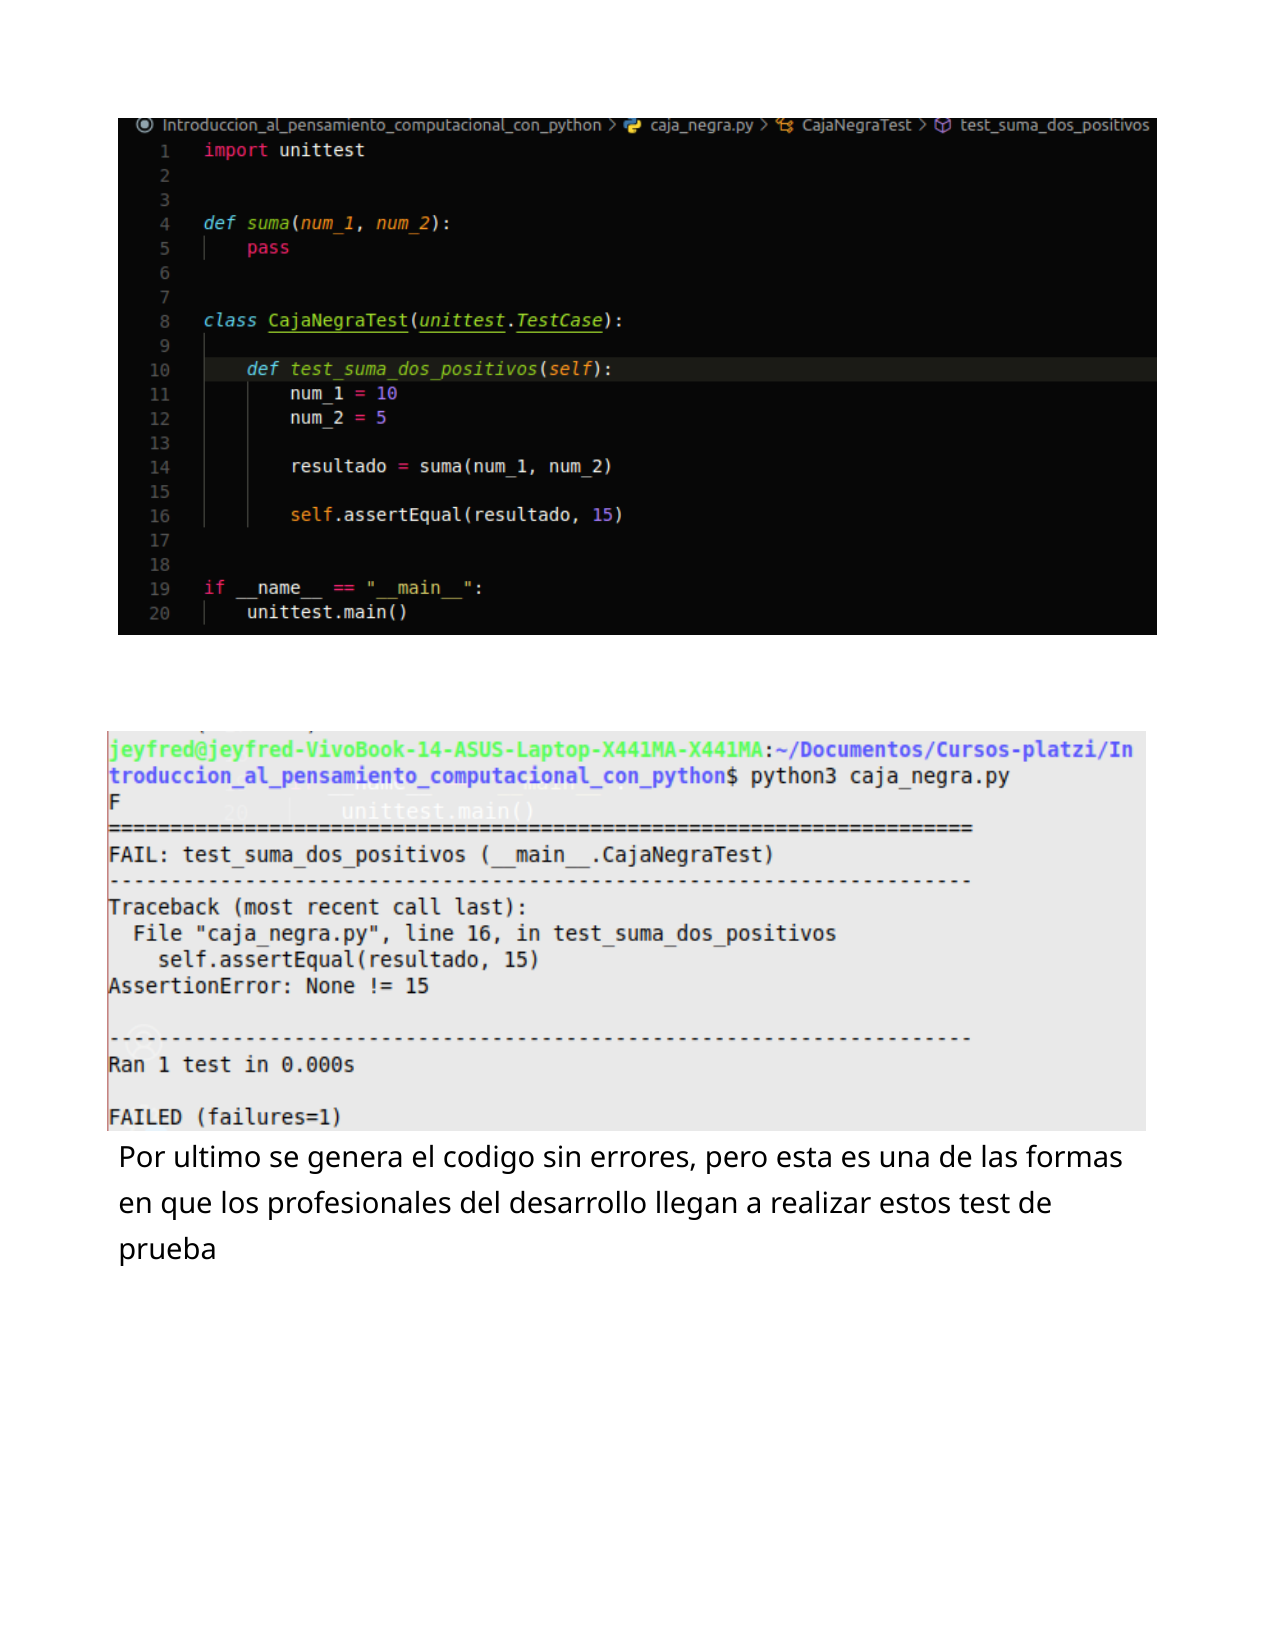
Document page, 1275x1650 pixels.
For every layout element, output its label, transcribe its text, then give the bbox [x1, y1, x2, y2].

picture [118, 118, 1157, 635]
picture [107, 731, 1146, 1131]
text Por ultimo se genera el codigo sin errores, pero esta es una de las formas en que los profesionales del desarrollo llegan a realizar estos test de prueba [118, 701, 1157, 1268]
